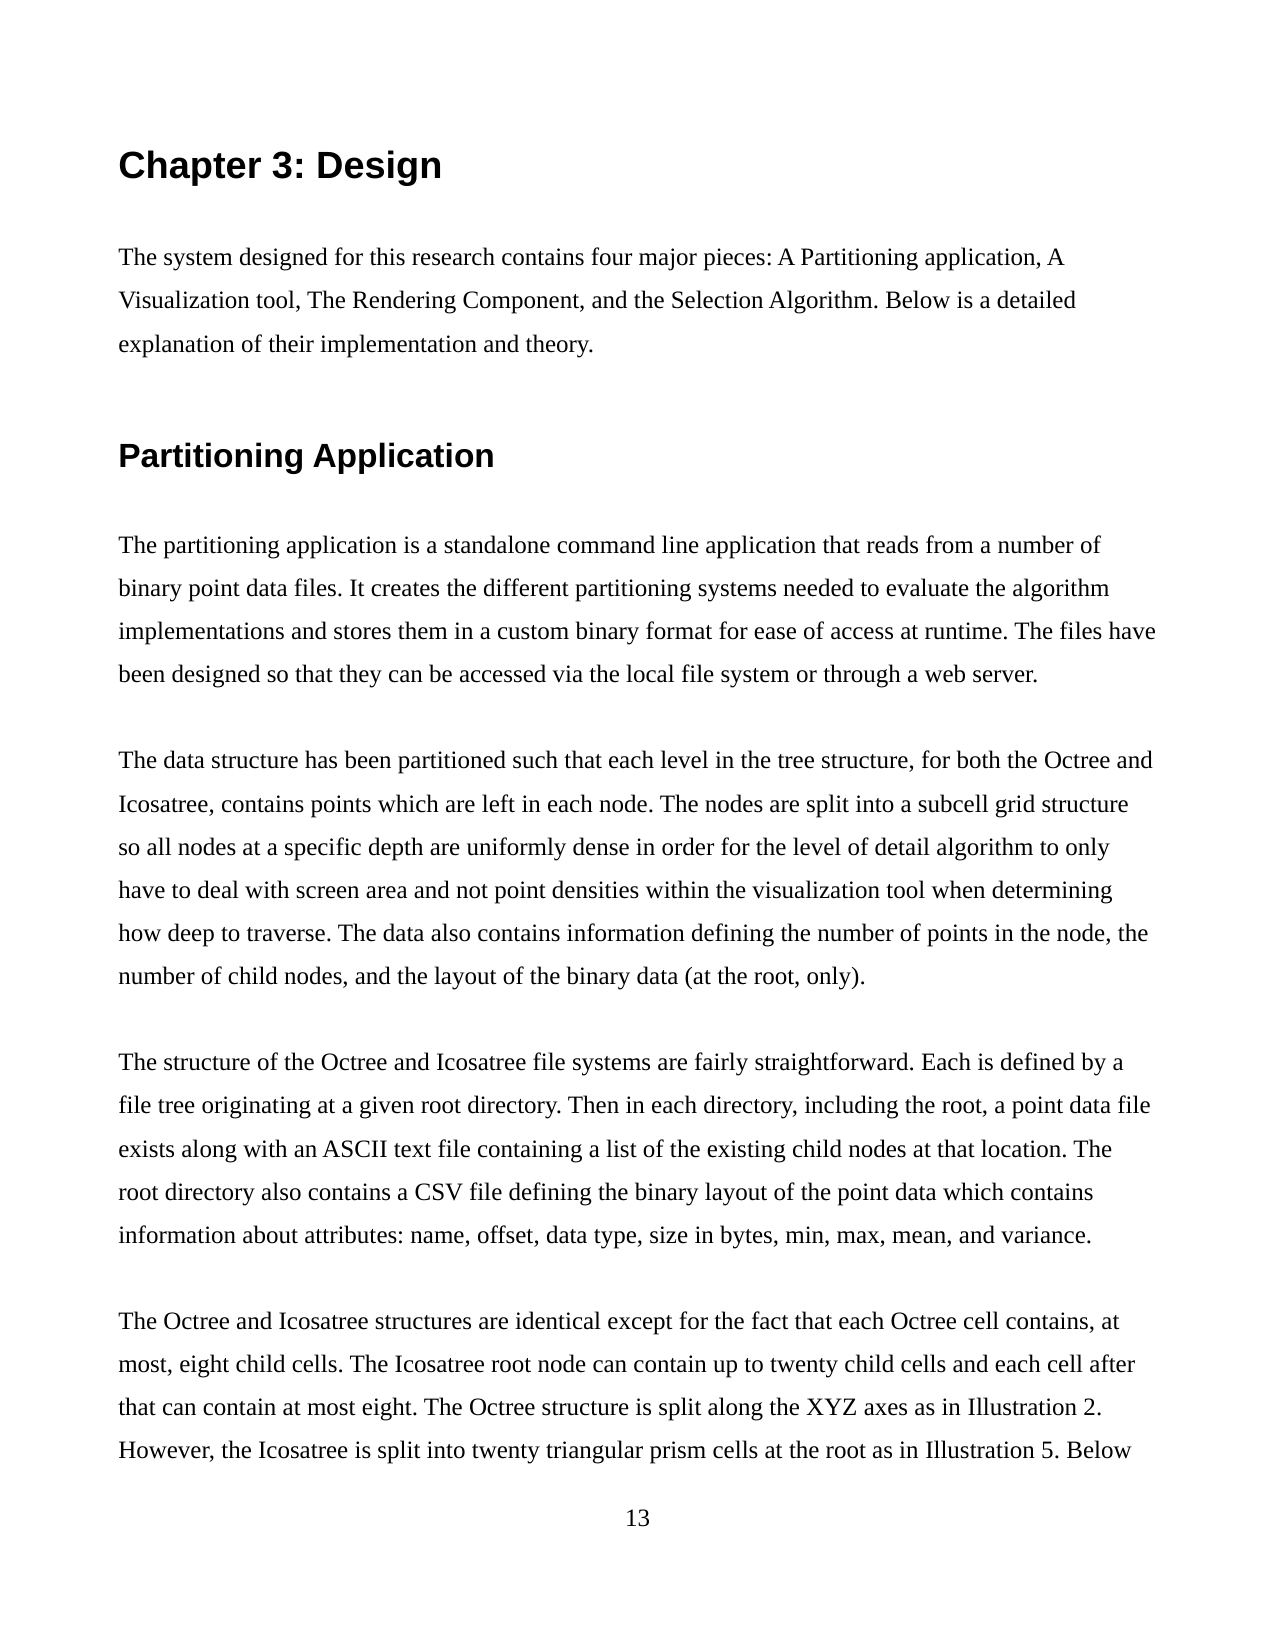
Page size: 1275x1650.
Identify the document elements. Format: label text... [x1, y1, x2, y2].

text The data structure has been partitioned such that each level in the tree structure, for both the Octree and Icosatree, contains points which are left in each node. The nodes are split into a subcell grid structure so all nodes at a specific depth are uniformly dense in order for the level of detail algorithm to only have to deal with screen area and not point densities within the visualization tool when determining how deep to traverse. The data also contains information defining the number of points in the node, the number of child nodes, and the layout of the binary data (at the root, only). [118, 746, 1157, 990]
text The Octree and Icosatree structures are identical except for the fact that each Octree cell contains, at most, eight child cells. The Icosatree root node can contain up to twenty child cells and each cell after that can contain at most eight. The Octree structure is split along the XYZ axes as in Illustration 2. However, the Icosatree is split into twenty triangular prism cells at the root as in Illustration 5. Below [118, 1306, 1157, 1464]
text The structure of the Octree and Icosatree file systems are fairly straightforward. Each is defined by a file tree originating at a given root directory. Then in each directory, including the root, a point data file exists along with an ASCII text file containing a list of the existing child nodes at that location. The root directory also contains a CSV file defining the binary layout of the point data which contains information about attributes: name, offset, data type, size in bytes, min, max, mean, and variance. [118, 1047, 1157, 1249]
text The system designed for this research contains four major pieces: A Partitioning application, A Visualization tool, The Rendering Component, and the Selection Algorithm. Below is a detailed explanation of their implementation and theory. [118, 242, 1157, 357]
subtitle Chapter 3: Design [118, 143, 1157, 187]
text The partitioning application is a standalone command line application that reads from a number of binary point data files. It creates the different partitioning systems needed to evaluate the algorithm implementations and stores them in a custom binary format for ease of access at runtime. The files have been designed so that they can be accessed via the local file system or through a web server. [118, 530, 1157, 688]
subtitle Partitioning Application [118, 436, 1157, 474]
